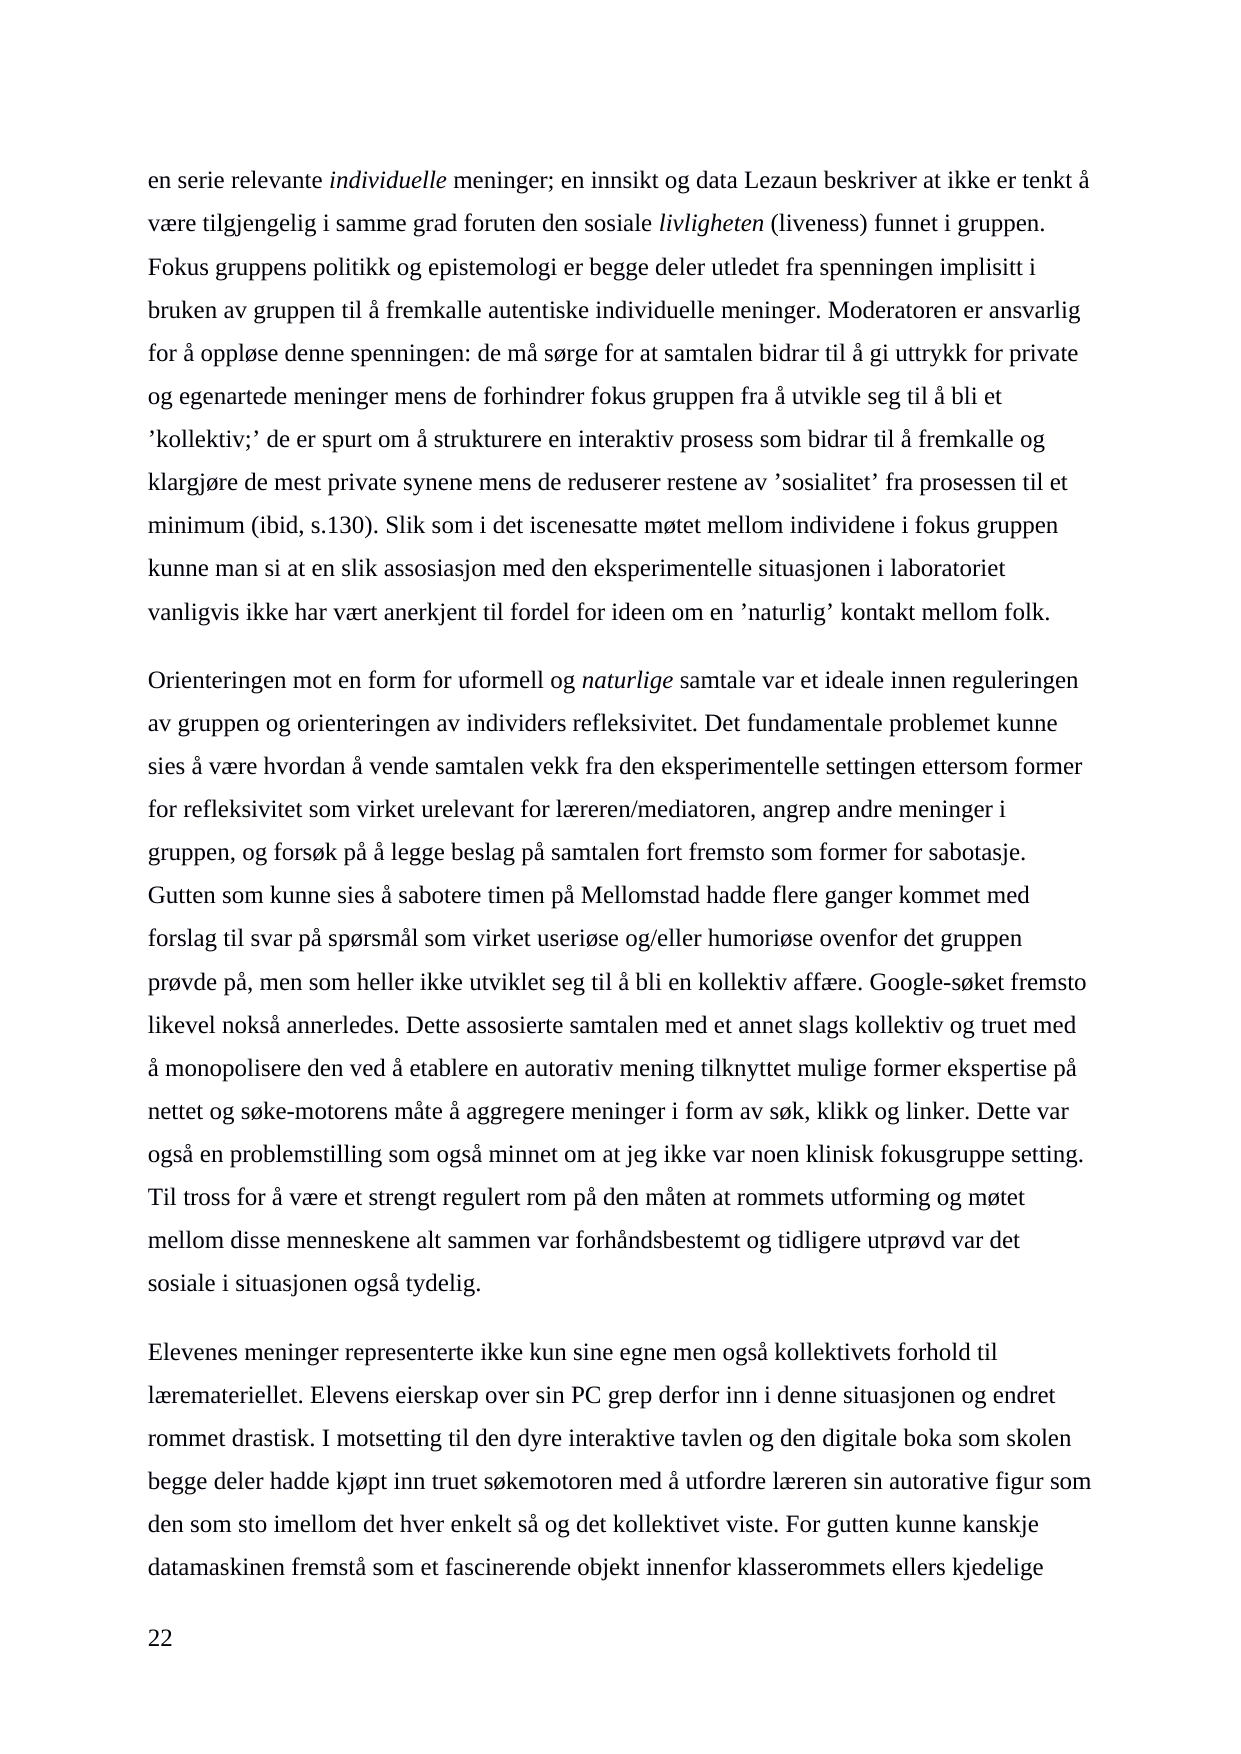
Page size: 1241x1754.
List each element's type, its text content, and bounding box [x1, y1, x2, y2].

text en serie relevante individuelle meninger; en innsikt og data Lezaun beskriver at ikke er tenkt å være tilgjengelig i samme grad foruten den sosiale livligheten (liveness) funnet i gruppen. Fokus gruppens politikk og epistemologi er begge deler utledet fra spenningen implisitt i bruken av gruppen til å fremkalle autentiske individuelle meninger. Moderatoren er ansvarlig for å oppløse denne spenningen: de må sørge for at samtalen bidrar til å gi uttrykk for private og egenartede meninger mens de forhindrer fokus gruppen fra å utvikle seg til å bli et ’kollektiv;’ de er spurt om å strukturere en interaktiv prosess som bidrar til å fremkalle og klargjøre de mest private synene mens de reduserer restene av ’sosialitet’ fra prosessen til et minimum (ibid, s.130). Slik som i det iscenesatte møtet mellom individene i fokus gruppen kunne man si at en slik assosiasjon med den eksperimentelle situasjonen i laboratoriet vanligvis ikke har vært anerkjent til fordel for ideen om en ’naturlig’ kontakt mellom folk. [148, 165, 1092, 625]
text Elevenes meninger representerte ikke kun sine egne men også kollektivets forhold til læremateriellet. Elevens eierskap over sin PC grep derfor inn i denne situasjonen og endret rommet drastisk. I motsetting til den dyre interaktive tavlen og den digitale boka som skolen begge deler hadde kjøpt inn truet søkemotoren med å utfordre læreren sin autorative figur som den som sto imellom det hver enkelt så og det kollektivet viste. For gutten kunne kanskje datamaskinen fremstå som et fascinerende objekt innenfor klasserommets ellers kjedelige [148, 1337, 1092, 1581]
text Orienteringen mot en form for uformell og naturlige samtale var et ideale innen reguleringen av gruppen og orienteringen av individers refleksivitet. Det fundamentale problemet kunne sies å være hvordan å vende samtalen vekk fra den eksperimentelle settingen ettersom former for refleksivitet som virket urelevant for læreren/mediatoren, angrep andre meninger i gruppen, og forsøk på å legge beslag på samtalen fort fremsto som former for sabotasje. Gutten som kunne sies å sabotere timen på Mellomstad hadde flere ganger kommet med forslag til svar på spørsmål som virket useriøse og/eller humoriøse ovenfor det gruppen prøvde på, men som heller ikke utviklet seg til å bli en kollektiv affære. Google-søket fremsto likevel nokså annerledes. Dette assosierte samtalen med et annet slags kollektiv og truet med å monopolisere den ved å etablere en autorativ mening tilknyttet mulige former ekspertise på nettet og søke-motorens måte å aggregere meninger i form av søk, klikk og linker. Dette var også en problemstilling som også minnet om at jeg ikke var noen klinisk fokusgruppe setting. Til tross for å være et strengt regulert rom på den måten at rommets utforming og møtet mellom disse menneskene alt sammen var forhåndsbestemt og tidligere utprøvd var det sosiale i situasjonen også tydelig. [148, 665, 1092, 1297]
